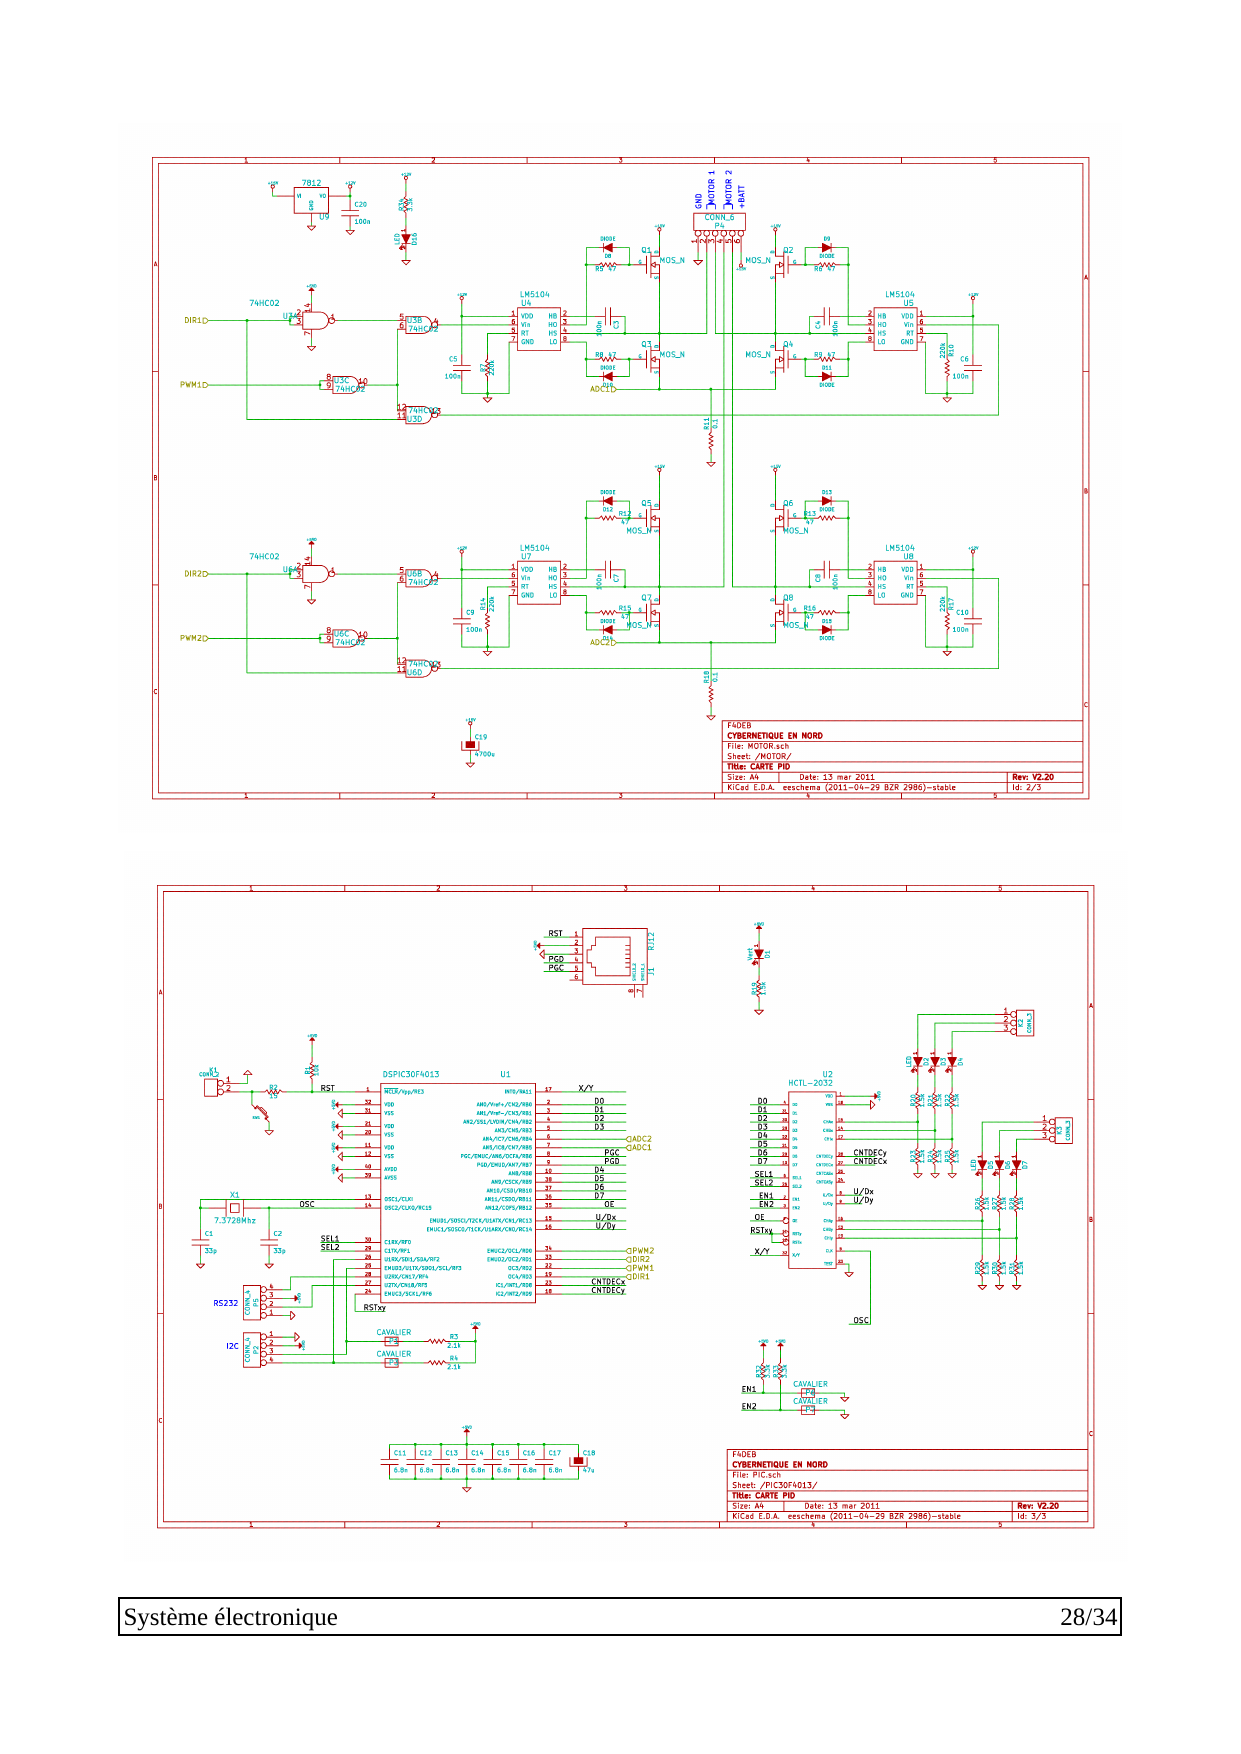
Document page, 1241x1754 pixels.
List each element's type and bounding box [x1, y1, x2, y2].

picture [123, 851, 1128, 1562]
picture [118, 123, 1123, 833]
